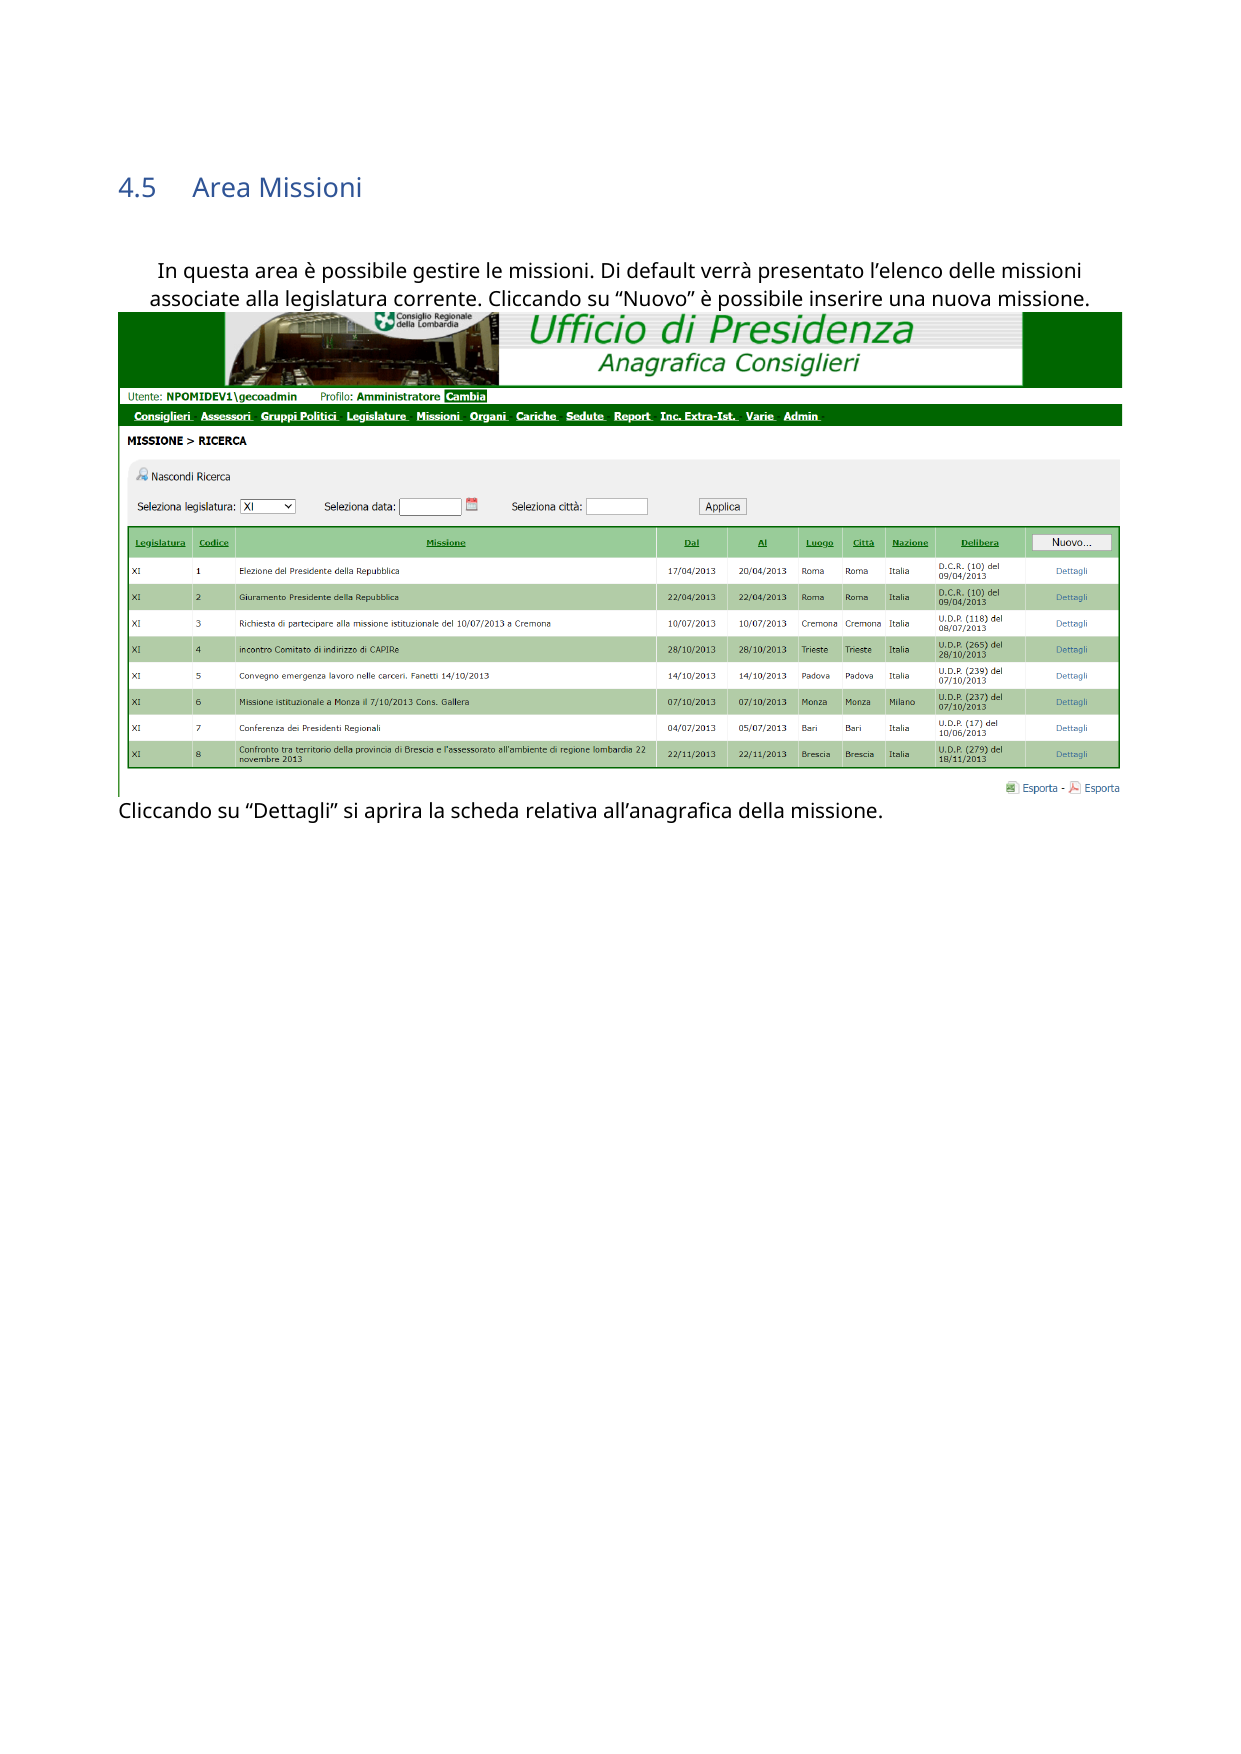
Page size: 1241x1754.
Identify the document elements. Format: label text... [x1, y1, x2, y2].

text In questa area è possibile gestire le missioni. Di default verrà presentato l’elenco delle missioni associate alla legislatura corrente. Cliccando su “Nuovo” è possibile inserire una nuova missione. [118, 256, 1122, 312]
list Area Missioni [118, 168, 1122, 205]
text Cliccando su “Dettagli” si aprira la scheda relativa all’anagrafica della missione. [118, 797, 1122, 825]
